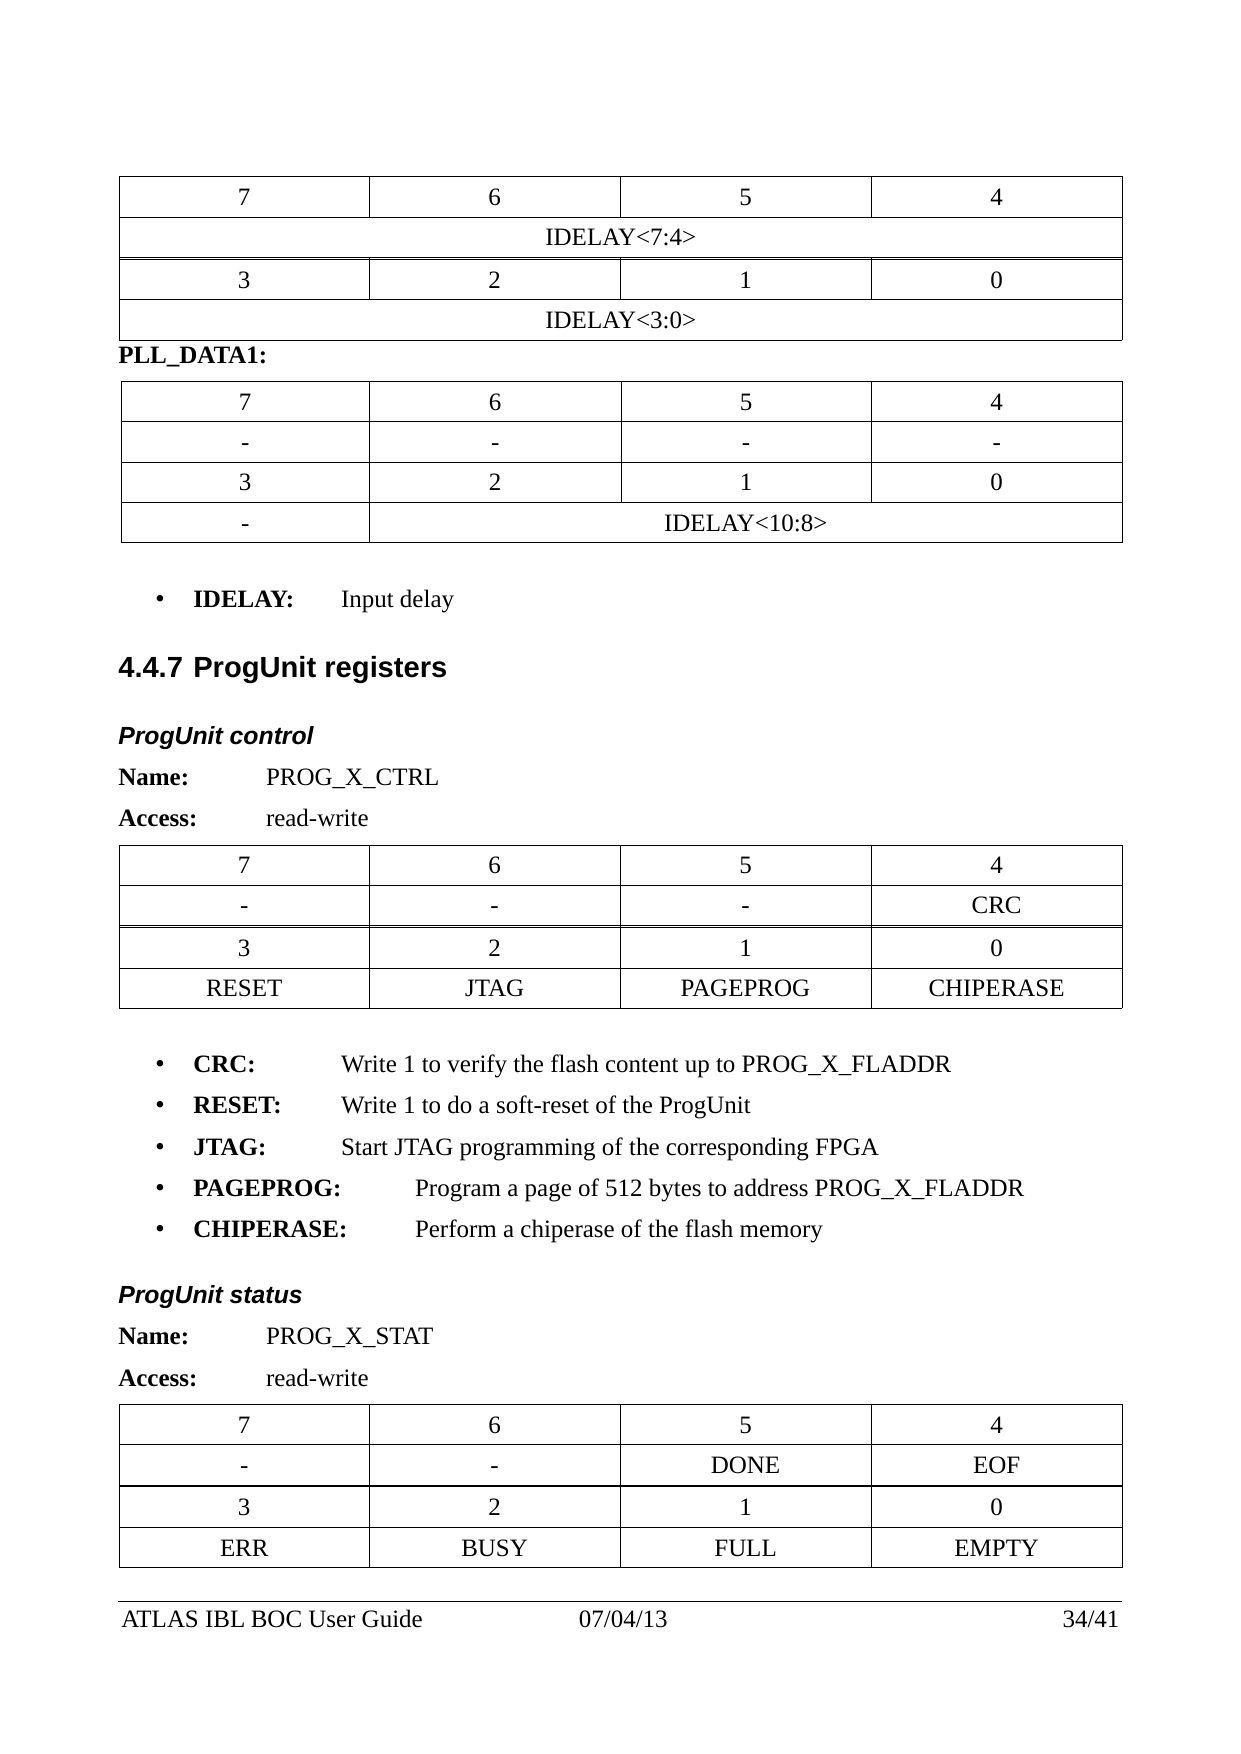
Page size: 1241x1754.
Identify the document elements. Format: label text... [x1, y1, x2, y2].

table_header 7 [120, 1405, 369, 1444]
table_cell 3 [120, 260, 369, 299]
table_header 6 [370, 382, 621, 421]
table_cell FULL [621, 1528, 871, 1567]
list RESET: Write 1 to do a soft-reset of the ProgUnit [156, 1090, 1122, 1119]
table_cell 0 [872, 463, 1122, 502]
table_cell 3 [120, 1487, 369, 1527]
table_cell 1 [621, 928, 871, 967]
table_cell 0 [872, 928, 1122, 967]
table_cell EMPTY [872, 1528, 1122, 1567]
table_cell 1 [622, 463, 871, 502]
table_cell - [872, 422, 1122, 462]
subtitle ProgUnit control [118, 721, 1122, 749]
table_cell PAGEPROG [621, 969, 871, 1008]
table_cell 0 [872, 260, 1122, 299]
table_header 6 [370, 177, 620, 217]
table_cell - [120, 1445, 369, 1484]
table_header 4 [872, 177, 1122, 217]
table_cell 3 [120, 928, 369, 967]
table_cell RESET [120, 969, 369, 1008]
list PAGEPROG: Program a page of 512 bytes to address PROG_X_FLADDR [156, 1173, 1122, 1202]
table_cell ERR [120, 1528, 369, 1567]
subtitle ProgUnit status [118, 1280, 1122, 1309]
table_header 4 [872, 846, 1122, 885]
table_header 5 [621, 177, 871, 217]
table_cell 2 [370, 260, 620, 299]
subtitle ProgUnit registers [118, 650, 1122, 683]
table_header 4 [872, 1405, 1122, 1444]
text Access: read-write [118, 803, 1122, 832]
table_header 7 [122, 382, 369, 421]
table_cell JTAG [370, 969, 620, 1008]
table_cell IDELAY<10:8> [370, 503, 1122, 542]
text Name: PROG_X_CTRL [118, 762, 1122, 791]
table_cell IDELAY<3:0> [120, 300, 1122, 340]
table_cell 1 [621, 1487, 871, 1527]
table_header 7 [120, 177, 369, 217]
table_cell 2 [370, 928, 620, 967]
table_cell - [370, 886, 620, 925]
table_cell DONE [621, 1445, 871, 1484]
table_header 5 [621, 1405, 871, 1444]
list IDELAY: Input delay [156, 584, 1122, 612]
table_cell - [370, 1445, 620, 1484]
table_header 4 [872, 382, 1122, 421]
table_cell - [122, 422, 369, 462]
table_cell CHIPERASE [872, 969, 1122, 1008]
table_cell - [122, 503, 369, 542]
list CHIPERASE: Perform a chiperase of the flash memory [156, 1214, 1122, 1243]
table_header 6 [370, 846, 620, 885]
table_header 5 [622, 382, 871, 421]
table_cell - [120, 886, 369, 925]
table_cell - [622, 422, 871, 462]
table_cell IDELAY<7:4> [120, 218, 1122, 257]
table_cell 2 [370, 1487, 620, 1527]
table_cell 1 [621, 260, 871, 299]
table_cell 2 [370, 463, 621, 502]
text Access: read-write [118, 1363, 1122, 1391]
table_cell BUSY [370, 1528, 620, 1567]
table_cell 0 [872, 1487, 1122, 1527]
table_header 6 [370, 1405, 620, 1444]
table_cell 3 [122, 463, 369, 502]
table_cell EOF [872, 1445, 1122, 1484]
table_cell - [370, 422, 621, 462]
list CRC: Write 1 to verify the flash content up to PROG_X_FLADDR [156, 1049, 1122, 1078]
table_header 5 [621, 846, 871, 885]
text Name: PROG_X_STAT [118, 1321, 1122, 1350]
text PLL_DATA1: [118, 341, 1122, 368]
table_cell - [621, 886, 871, 925]
table_header 7 [120, 846, 369, 885]
list JTAG: Start JTAG programming of the corresponding FPGA [156, 1132, 1122, 1160]
table_cell CRC [872, 886, 1122, 925]
